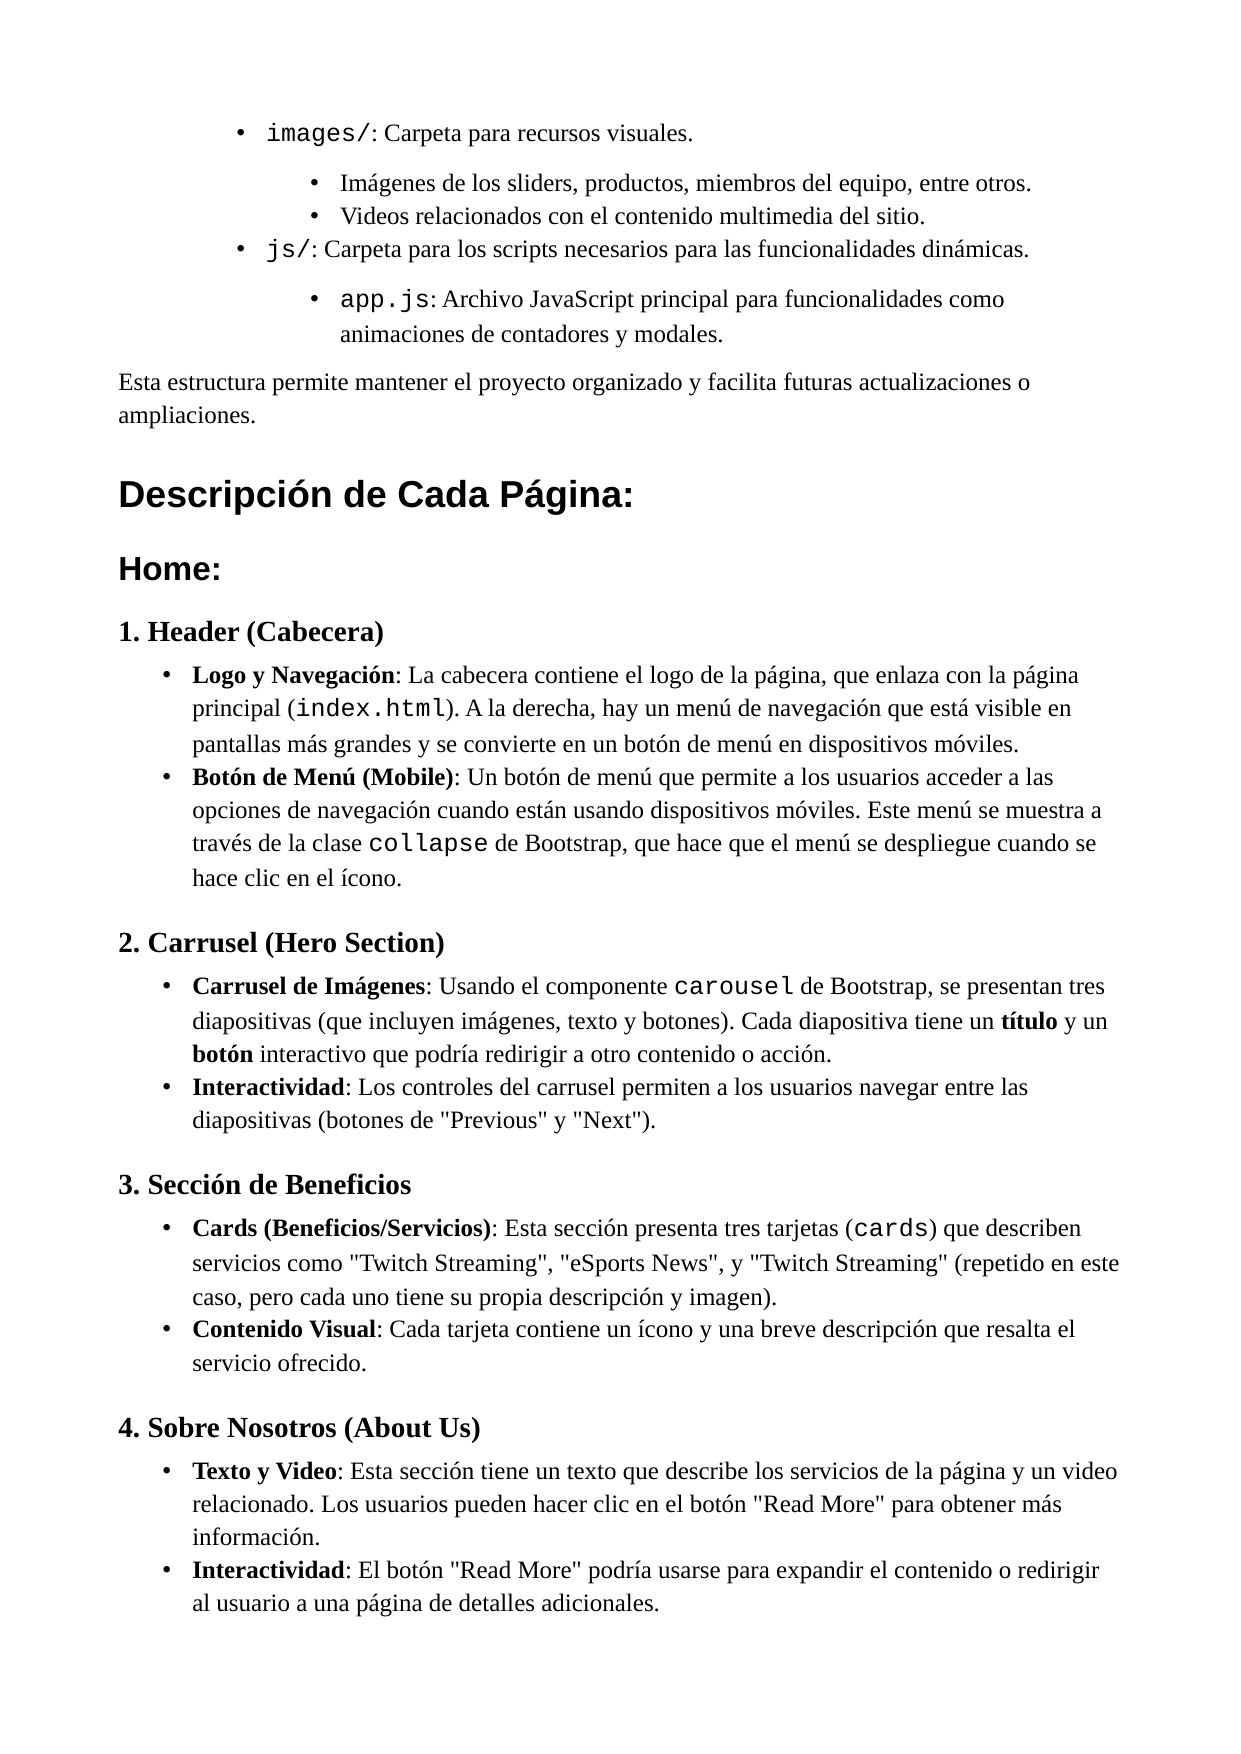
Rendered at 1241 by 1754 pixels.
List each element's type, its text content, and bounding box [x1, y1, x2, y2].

list js/: Carpeta para los scripts necesarios para las funcionalidades dinámicas. [236, 234, 1122, 265]
list app.js: Archivo JavaScript principal para funcionalidades como animaciones de contadores y modales. [310, 284, 1122, 348]
subtitle Descripción de Cada Página: [118, 472, 1122, 516]
list Botón de Menú (Mobile): Un botón de menú que permite a los usuarios acceder a las opciones de navegación cuando están usando dispositivos móviles. Este menú se muestra a través de la clase collapse de Bootstrap, que hace que el menú se despliegue cuando se hace clic en el ícono. [162, 762, 1122, 892]
list Imágenes de los sliders, productos, miembros del equipo, entre otros. [310, 168, 1122, 197]
subtitle 3. Sección de Beneficios [118, 1167, 1122, 1201]
list Logo y Navegación: La cabecera contiene el logo de la página, que enlaza con la página principal (index.html). A la derecha, hay un menú de navegación que está visible en pantallas más grandes y se convierte en un botón de menú en dispositivos móviles. [162, 661, 1122, 757]
list Contenido Visual: Cada tarjeta contiene un ícono y una breve descripción que resalta el servicio ofrecido. [162, 1314, 1122, 1376]
list Videos relacionados con el contenido multimedia del sitio. [310, 201, 1122, 230]
list images/: Carpeta para recursos visuales. [236, 118, 1122, 149]
list Texto y Video: Esta sección tiene un texto que describe los servicios de la página y un video relacionado. Los usuarios pueden hacer clic en el botón "Read More" para obtener más información. [162, 1456, 1122, 1551]
subtitle 1. Header (Cabecera) [118, 614, 1122, 648]
list Cards (Beneficios/Servicios): Esta sección presenta tres tarjetas (cards) que describen servicios como "Twitch Streaming", "eSports News", y "Twitch Streaming" (repetido en este caso, pero cada uno tiene su propia descripción y imagen). [162, 1213, 1122, 1310]
list Interactividad: Los controles del carrusel permiten a los usuarios navegar entre las diapositivas (botones de "Previous" y "Next"). [162, 1072, 1122, 1134]
text Esta estructura permite mantener el proyecto organizado y facilita futuras actualizaciones o ampliaciones. [118, 367, 1122, 429]
subtitle 2. Carrusel (Hero Section) [118, 925, 1122, 958]
list Carrusel de Imágenes: Usando el componente carousel de Bootstrap, se presentan tres diapositivas (que incluyen imágenes, texto y botones). Cada diapositiva tiene un título y un botón interactivo que podría redirigir a otro contenido o acción. [162, 971, 1122, 1068]
subtitle Home: [118, 549, 1122, 587]
list Interactividad: El botón "Read More" podría usarse para expandir el contenido o redirigir al usuario a una página de detalles adicionales. [162, 1555, 1122, 1617]
subtitle 4. Sobre Nosotros (About Us) [118, 1410, 1122, 1443]
